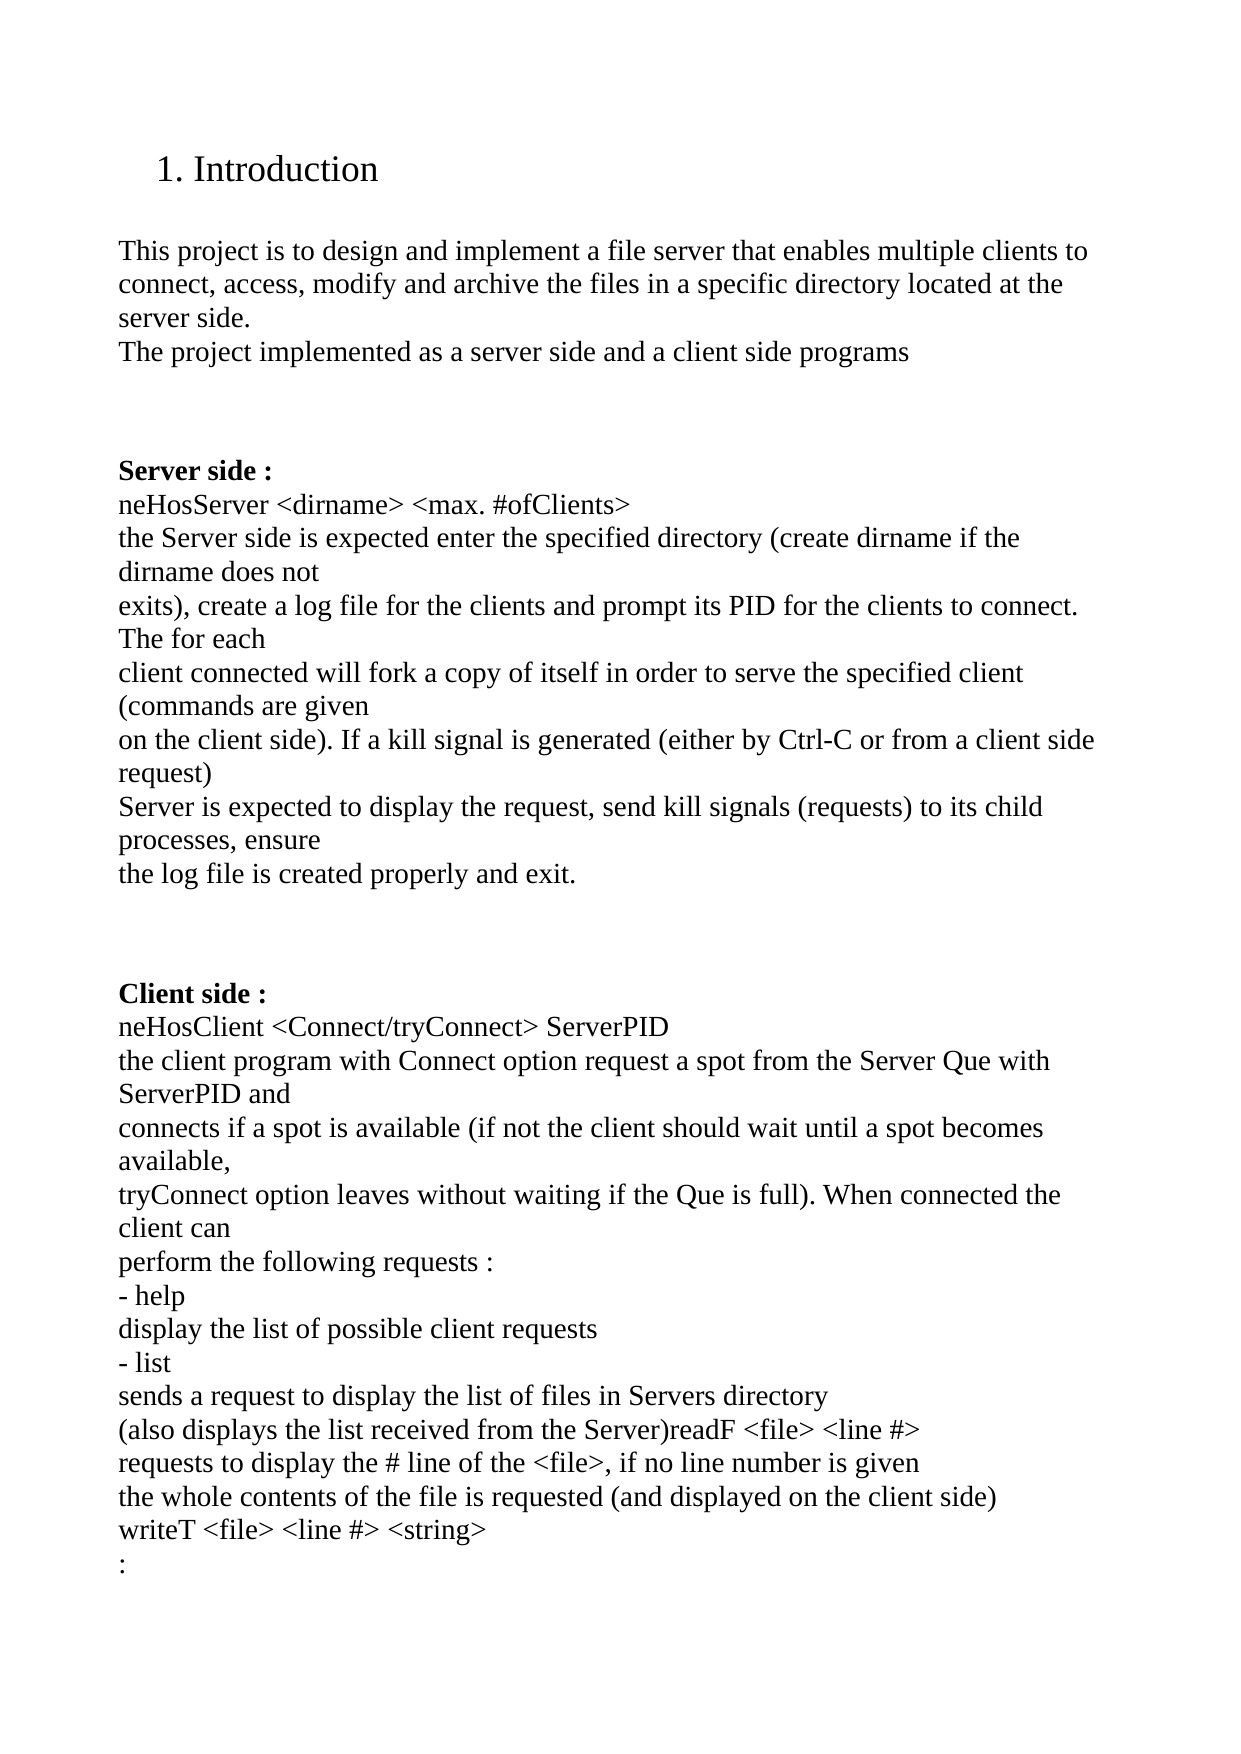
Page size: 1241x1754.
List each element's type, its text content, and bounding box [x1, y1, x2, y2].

text neHosClient <Connect/tryConnect> ServerPID [118, 1009, 1122, 1043]
text sends a request to display the list of files in Servers directory [118, 1378, 1122, 1412]
list Introduction [156, 147, 1122, 190]
text display the list of possible client requests [118, 1311, 1122, 1345]
text requests to display the # line of the <file>, if no line number is given [118, 1445, 1122, 1479]
text Server side : [118, 453, 1122, 487]
text Server is expected to display the request, send kill signals (requests) to its child processes, ensure [118, 789, 1122, 856]
text neHosServer <dirname> <max. #ofClients> [118, 487, 1122, 521]
text the client program with Connect option request a spot from the Server Que with ServerPID and [118, 1043, 1122, 1110]
text exits), create a log file for the clients and prompt its PID for the clients to connect. The for each [118, 588, 1122, 655]
text client connected will fork a copy of itself in order to serve the specified client (commands are given [118, 655, 1122, 722]
text perform the following requests : [118, 1244, 1122, 1278]
text on the client side). If a kill signal is generated (either by Ctrl-C or from a client side request) [118, 722, 1122, 789]
text the whole contents of the file is requested (and displayed on the client side) [118, 1479, 1122, 1512]
text Client side : [118, 976, 1122, 1009]
text : [118, 1546, 1122, 1579]
text the log file is created properly and exit. [118, 856, 1122, 889]
text tryConnect option leaves without waiting if the Que is full). When connected the client can [118, 1177, 1122, 1244]
text the Server side is expected enter the specified directory (create dirname if the dirname does not [118, 521, 1122, 588]
text - help [118, 1278, 1122, 1311]
text writeT <file> <line #> <string> [118, 1512, 1122, 1546]
text (also displays the list received from the Server)readF <file> <line #> [118, 1412, 1122, 1445]
text connects if a spot is available (if not the client should wait until a spot becomes available, [118, 1110, 1122, 1177]
text - list [118, 1345, 1122, 1378]
text This project is to design and implement a file server that enables multiple clients to connect, access, modify and archive the files in a specific directory located at the server side. [118, 233, 1122, 334]
text The project implemented as a server side and a client side programs [118, 334, 1122, 367]
